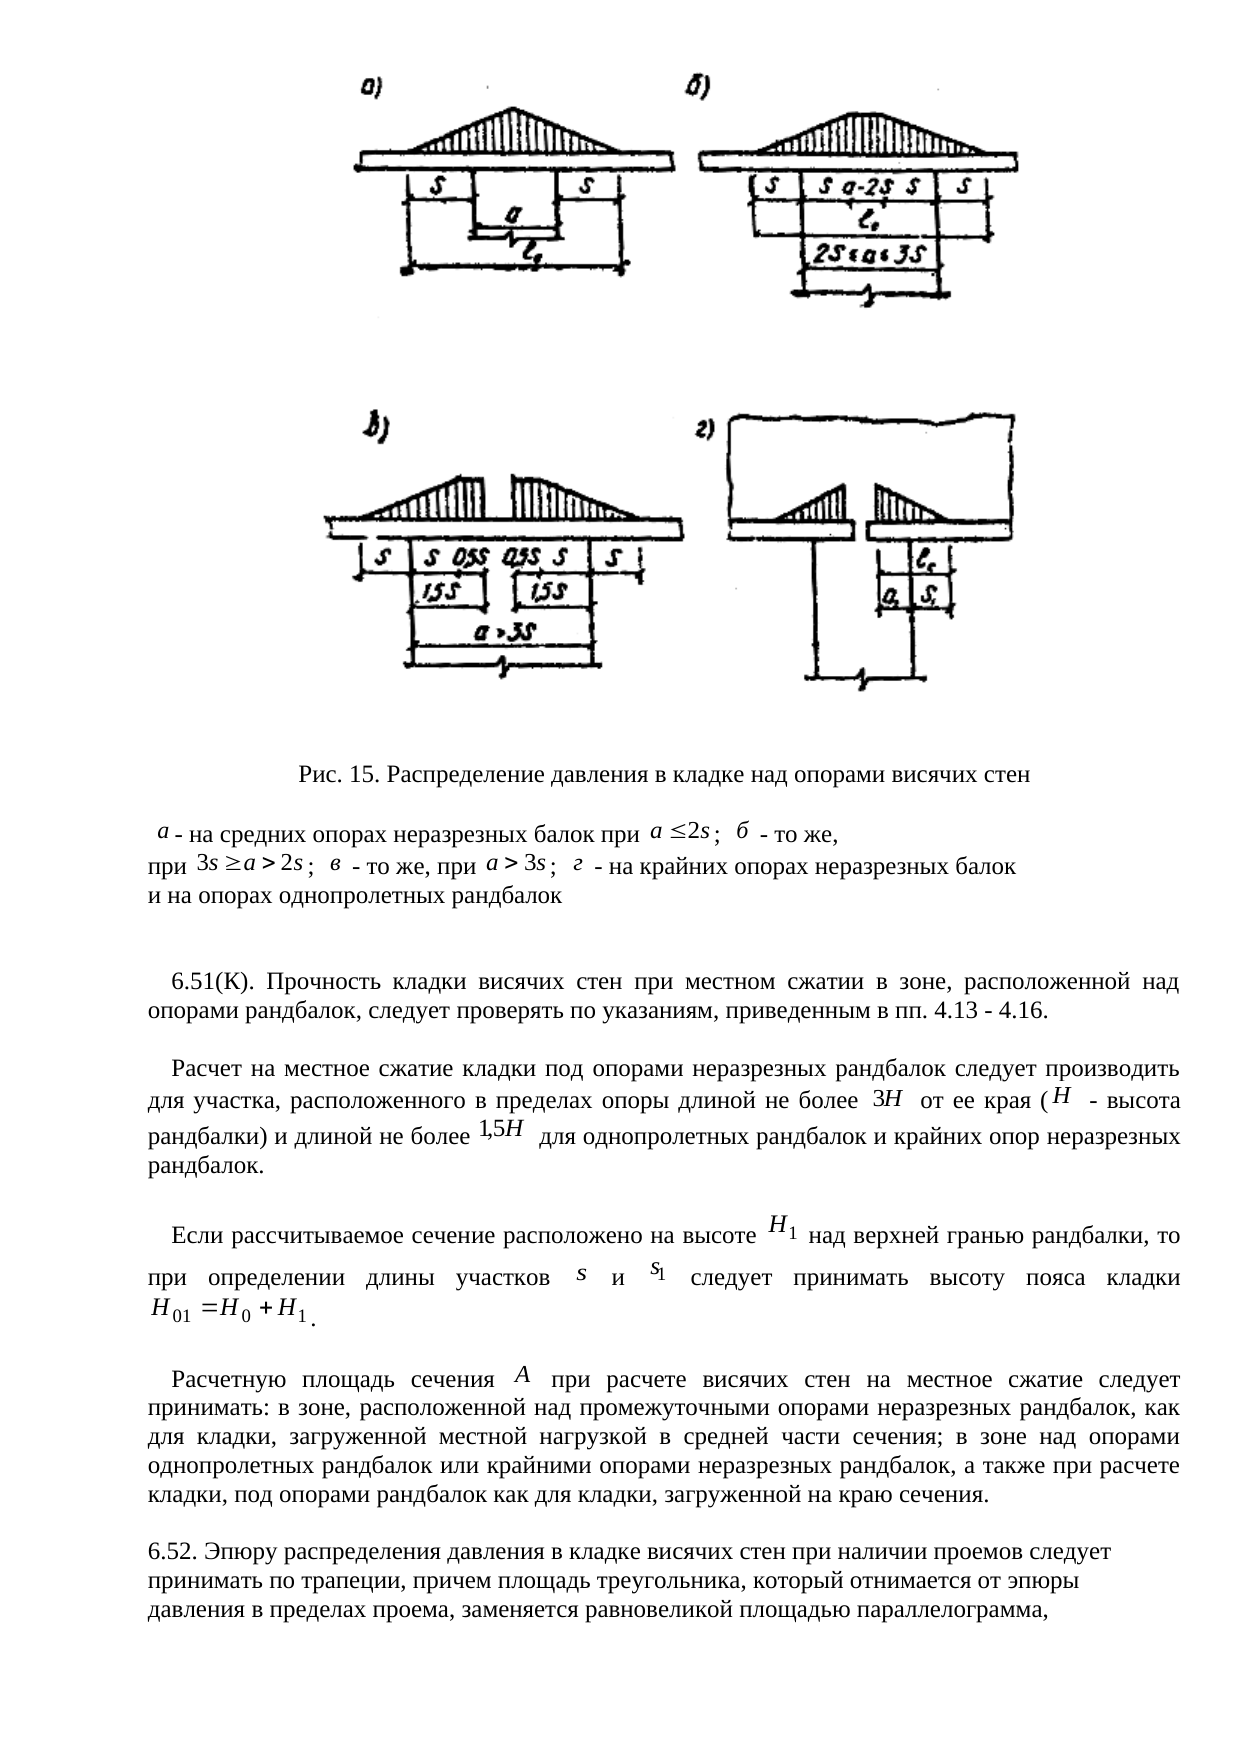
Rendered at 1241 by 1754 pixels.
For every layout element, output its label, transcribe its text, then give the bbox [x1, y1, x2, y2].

text и на опорах однопролетных рандбалок [148, 880, 1181, 909]
text Расчетную площадь сечения при расчете висячих стен на местное сжатие следует принимать: в зоне, расположенной над промежуточными опорами неразрезных рандбалок, как для кладки, загруженной местной нагрузкой в средней части сечения; в зоне над опорами однопролетных рандбалок или крайними опорами неразрезных рандбалок, а также при расчете кладки, под опорами рандбалок как для кладки, загруженной на краю сечения. [148, 1360, 1181, 1507]
text 6.52. Эпюру распределения давления в кладке висячих стен при наличии проемов следует принимать по трапеции, причем площадь треугольника, который отнимается от эпюры давления в пределах проема, заменяется равновеликой площадью параллелограмма, [148, 1536, 1181, 1622]
text Если рассчитываемое сечение расположено на высоте над верхней гранью рандбалки, то при определении длины участков и следует принимать высоту пояса кладки . [148, 1208, 1181, 1332]
text Рис. 15. Распределение давления в кладке над опорами висячих стен [148, 759, 1181, 787]
text 6.51(К). Прочность кладки висячих стен при местном сжатии в зоне, расположенной над опорами рандбалок, следует проверять по указаниям, приведенным в пп. 4.13 - 4.16. [148, 966, 1181, 1024]
text при ; - то же, при ; - на крайних опорах неразрезных балок [148, 848, 1181, 880]
picture [303, 59, 1026, 702]
text - на средних опорах неразрезных балок при ; - то же, [148, 816, 1181, 848]
text Расчет на местное сжатие кладки под опорами неразрезных рандбалок следует производить для участка, расположенного в пределах опоры длиной не более от ее края ( - высота рандбалки) и длиной не более для однопролетных рандбалок и крайних опор неразрезных рандбалок. [148, 1053, 1181, 1179]
